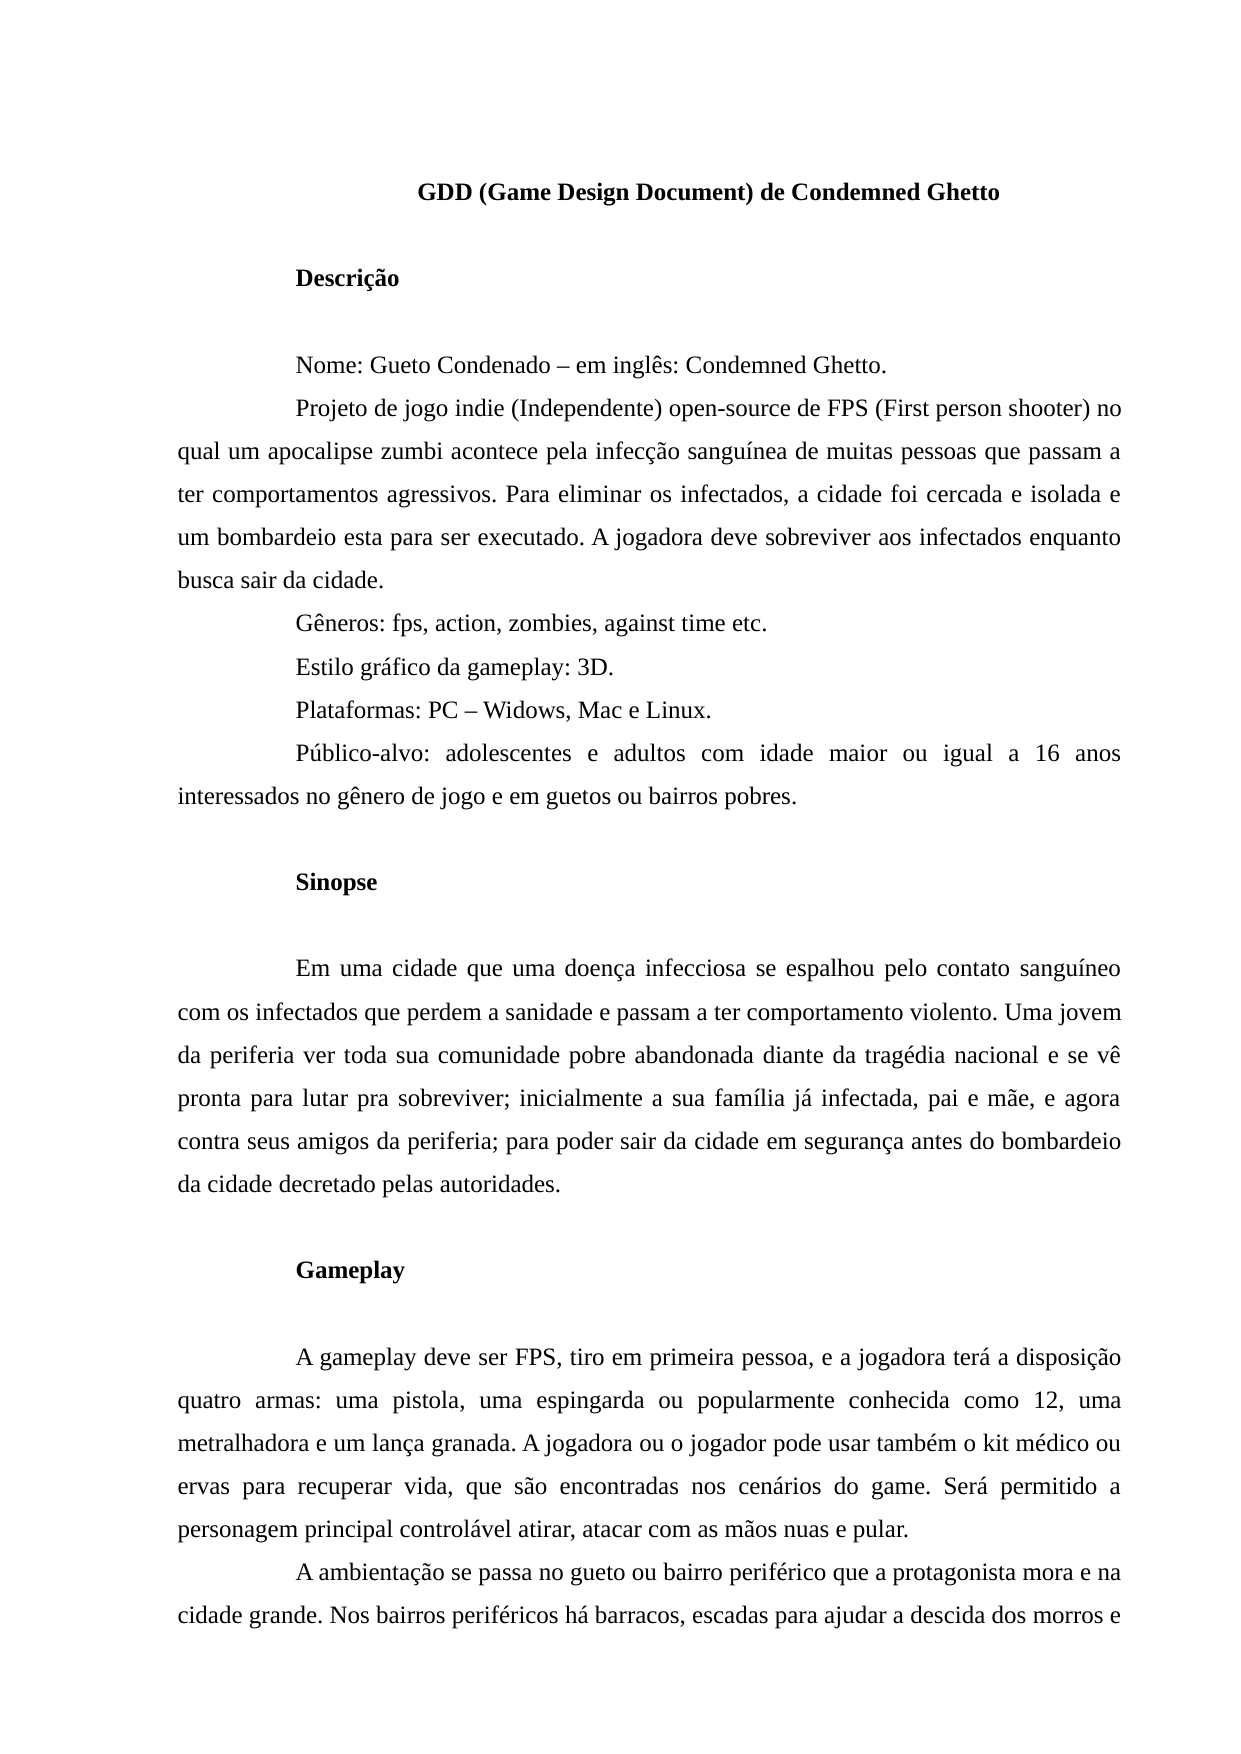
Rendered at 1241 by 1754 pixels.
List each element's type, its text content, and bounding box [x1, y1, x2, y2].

text Público-alvo: adolescentes e adultos com idade maior ou igual a 16 anos interessados no gênero de jogo e em guetos ou bairros pobres. [177, 738, 1122, 810]
text Projeto de jogo indie (Independente) open-source de FPS (First person shooter) no qual um apocalipse zumbi acontece pela infecção sanguínea de muitas pessoas que passam a ter comportamentos agressivos. Para eliminar os infectados, a cidade foi cercada e isolada e um bombardeio esta para ser executado. A jogadora deve sobreviver aos infectados enquanto busca sair da cidade. [177, 393, 1122, 594]
text A gameplay deve ser FPS, tiro em primeira pessoa, e a jogadora terá a disposição quatro armas: uma pistola, uma espingarda ou popularmente conhecida como 12, uma metralhadora e um lança granada. A jogadora ou o jogador pode usar também o kit médico ou ervas para recuperar vida, que são encontradas nos cenários do game. Será permitido a personagem principal controlável atirar, atacar com as mãos nuas e pular. [177, 1342, 1122, 1543]
text Sinopse [177, 867, 1122, 896]
text Em uma cidade que uma doença infecciosa se espalhou pelo contato sanguíneo com os infectados que perdem a sanidade e passam a ter comportamento violento. Uma jovem da periferia ver toda sua comunidade pobre abandonada diante da tragédia nacional e se vê pronta para lutar pra sobreviver; inicialmente a sua família já infectada, pai e mãe, e agora contra seus amigos da periferia; para poder sair da cidade em segurança antes do bombardeio da cidade decretado pelas autoridades. [177, 953, 1122, 1198]
text Descrição [177, 263, 1122, 292]
text Gameplay [177, 1255, 1122, 1284]
text Plataformas: PC – Widows, Mac e Linux. [177, 695, 1122, 723]
text Nome: Gueto Condenado – em inglês: Condemned Ghetto. [177, 350, 1122, 378]
text GDD (Game Design Document) de Condemned Ghetto [177, 177, 1122, 206]
text A ambientação se passa no gueto ou bairro periférico que a protagonista mora e na cidade grande. Nos bairros periféricos há barracos, escadas para ajudar a descida dos morros e [177, 1557, 1122, 1629]
text Gêneros: fps, action, zombies, against time etc. [177, 608, 1122, 637]
text Estilo gráfico da gameplay: 3D. [177, 652, 1122, 680]
